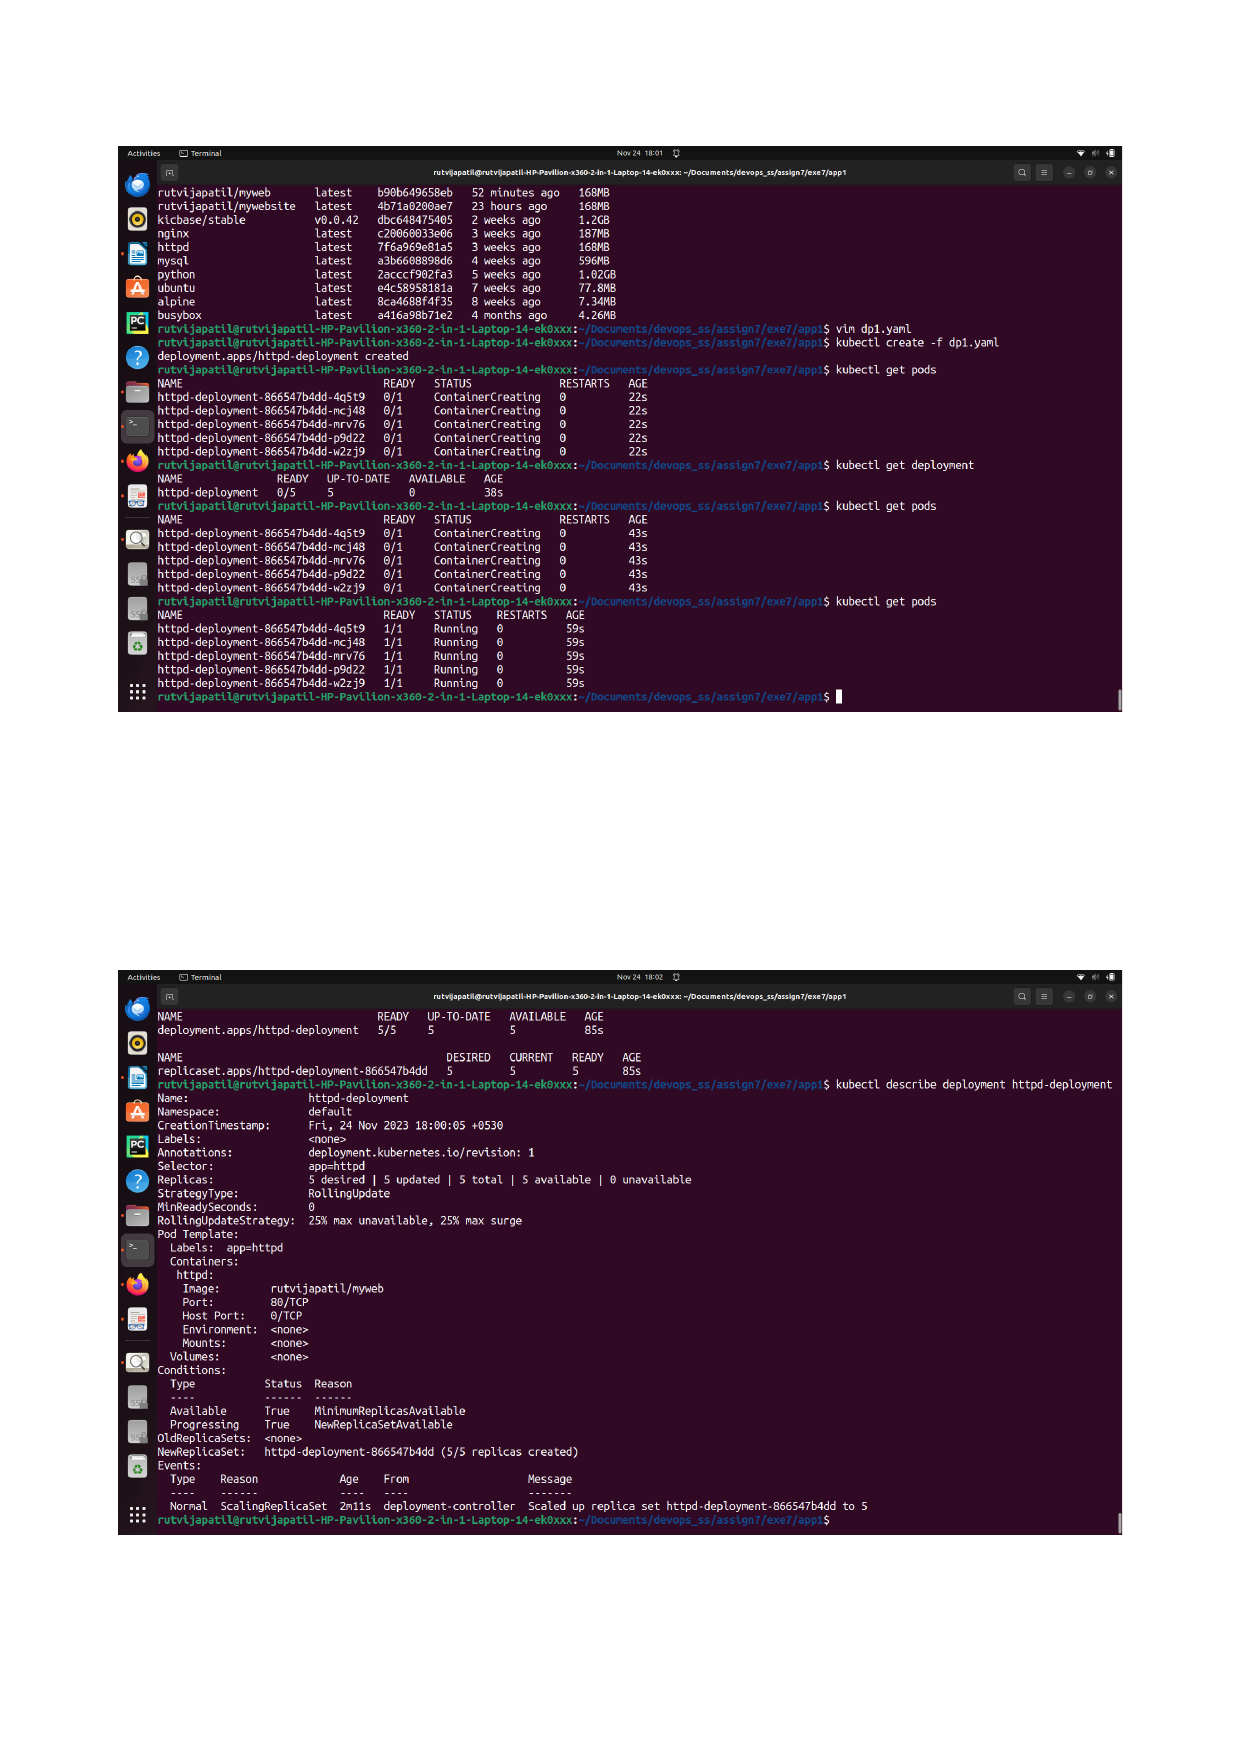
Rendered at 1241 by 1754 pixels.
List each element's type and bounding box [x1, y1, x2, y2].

picture [118, 146, 1123, 712]
picture [118, 970, 1123, 1535]
